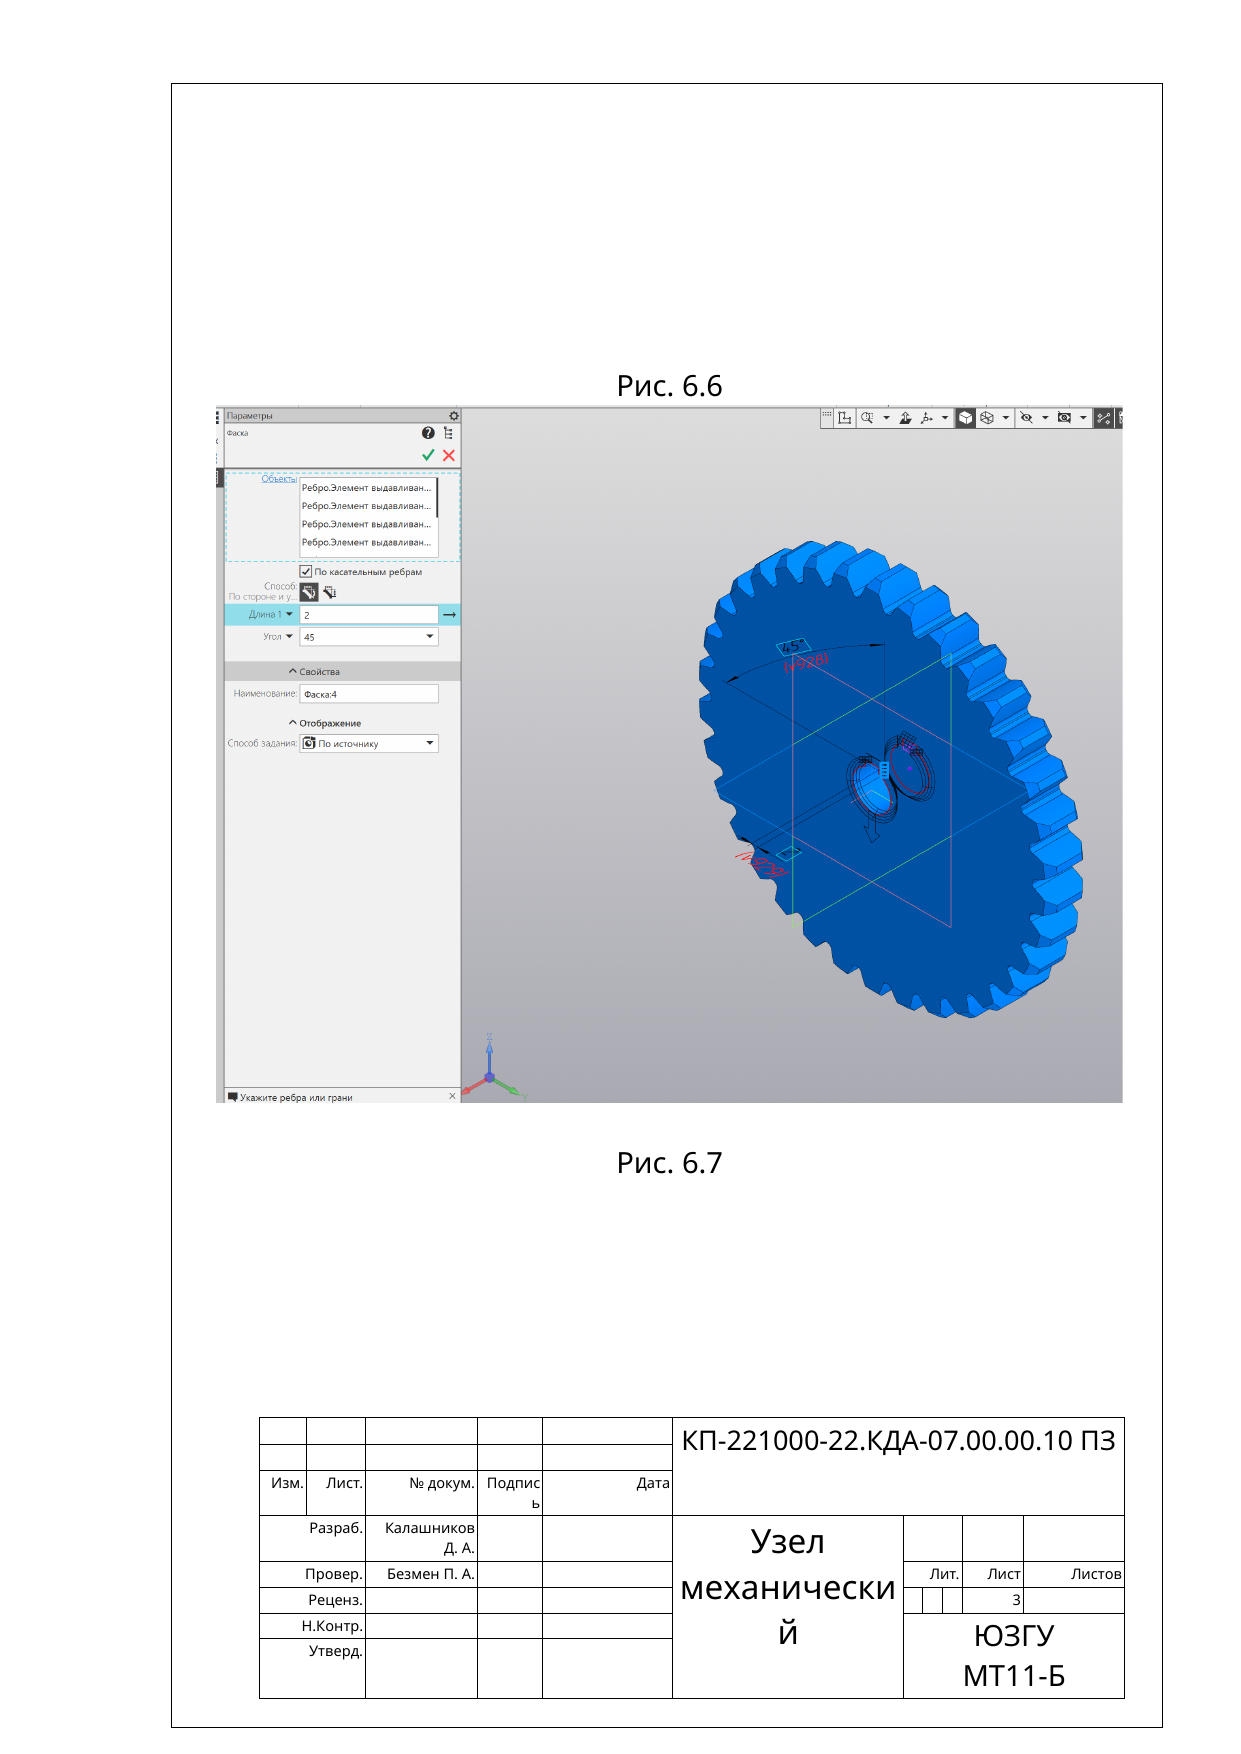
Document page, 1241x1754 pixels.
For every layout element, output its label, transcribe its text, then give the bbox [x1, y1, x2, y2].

text Рис. 6.7 [216, 1142, 1123, 1182]
text Рис. 6.6 [216, 366, 1123, 405]
picture [216, 405, 1123, 1103]
